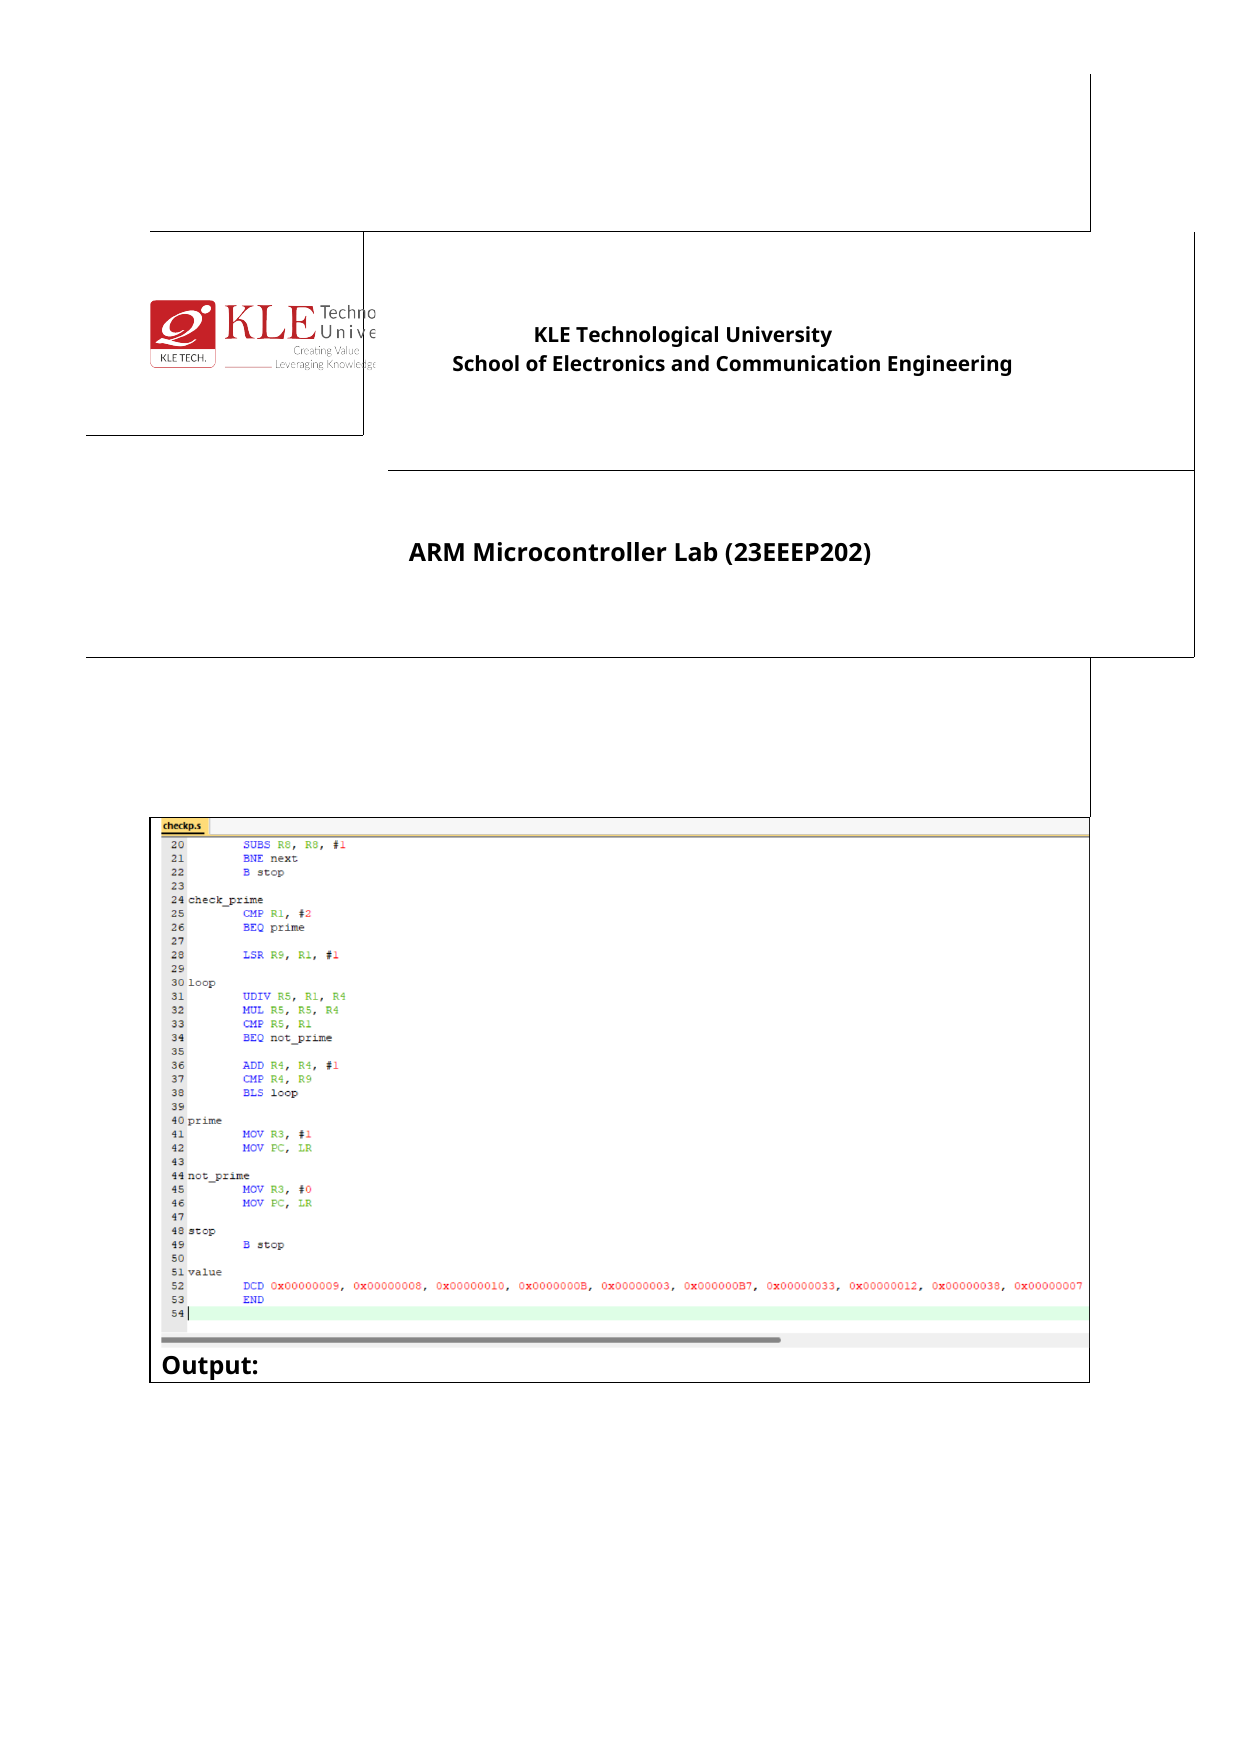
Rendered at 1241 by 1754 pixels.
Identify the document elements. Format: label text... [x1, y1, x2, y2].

table_cell Output: [151, 818, 1089, 1382]
